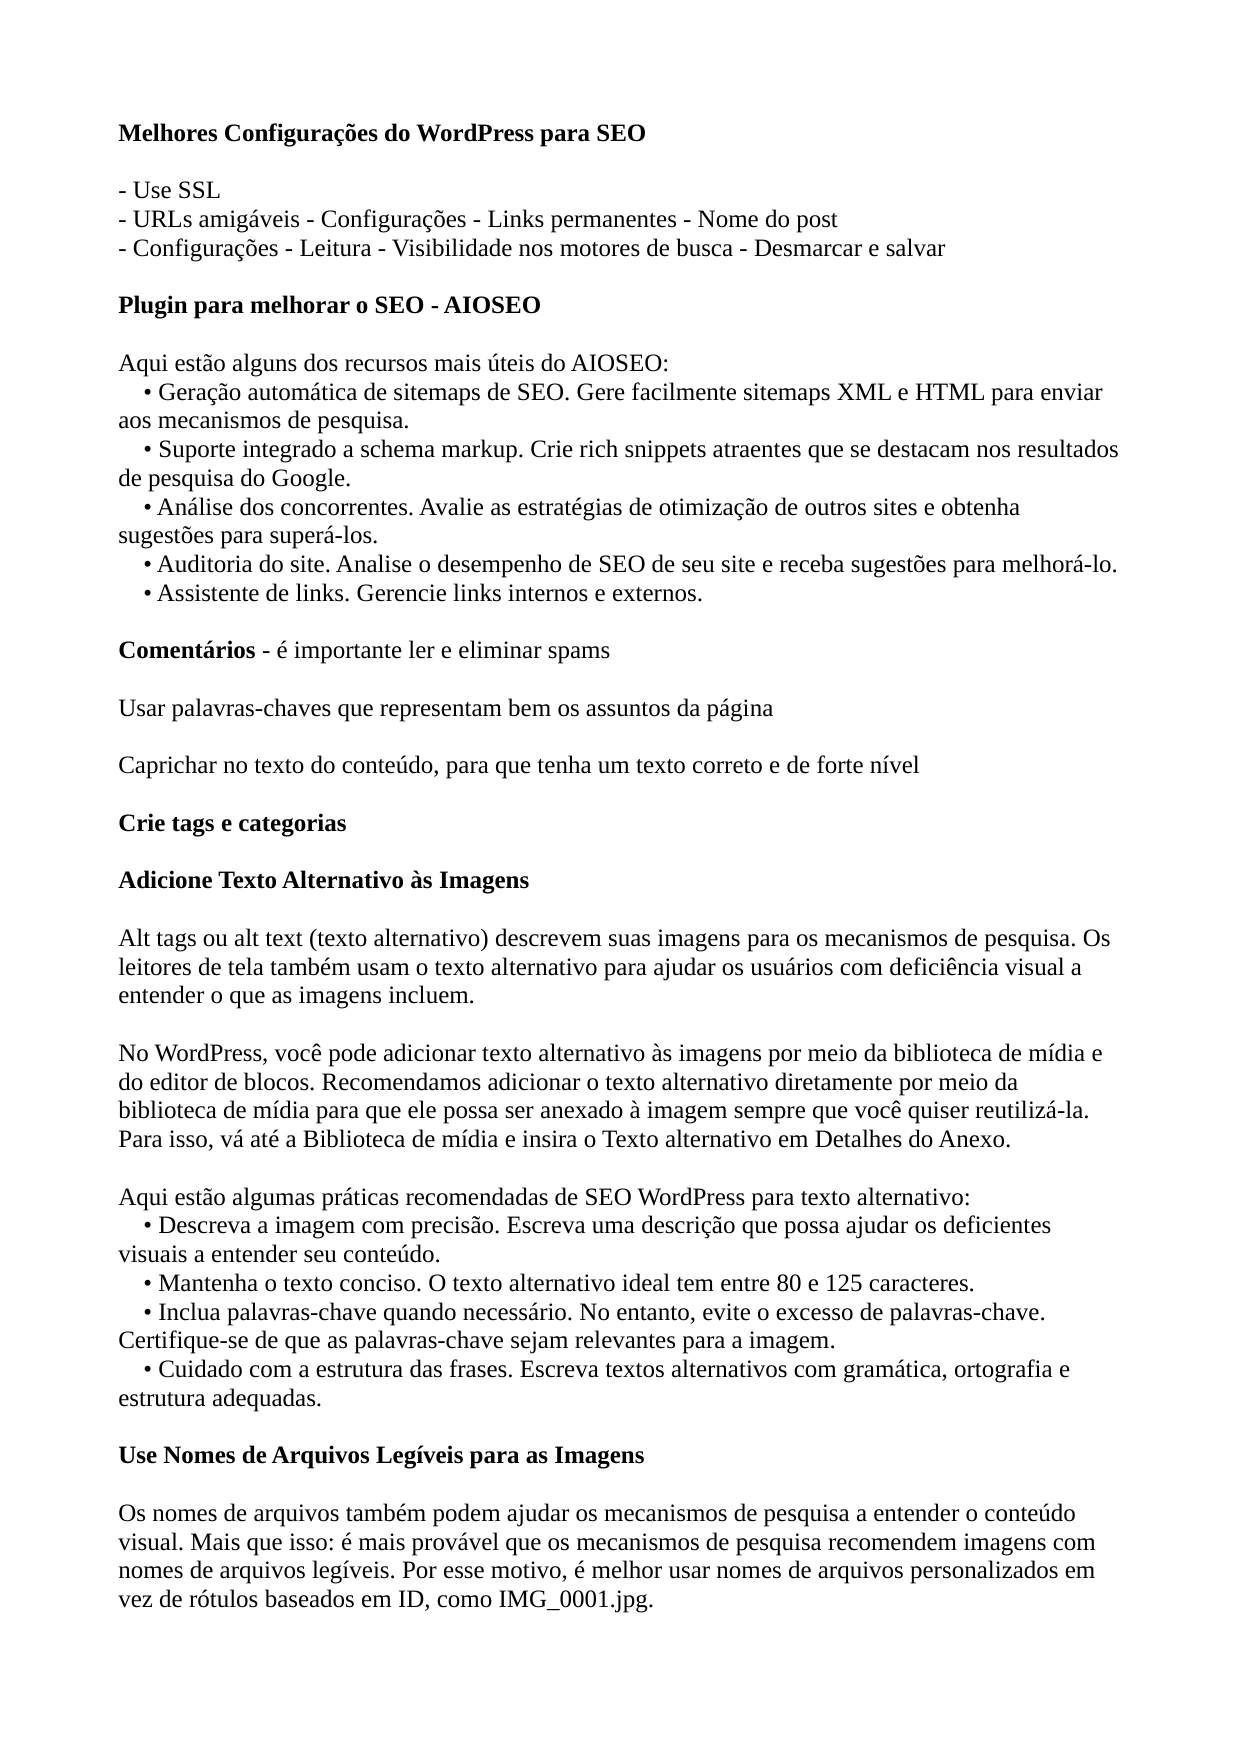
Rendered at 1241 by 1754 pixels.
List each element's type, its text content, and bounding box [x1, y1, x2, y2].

text - Configurações - Leitura - Visibilidade nos motores de busca - Desmarcar e salvar [118, 233, 1122, 262]
text • Suporte integrado a schema markup. Crie rich snippets atraentes que se destacam nos resultados de pesquisa do Google. [118, 434, 1122, 492]
text Aqui estão algumas práticas recomendadas de SEO WordPress para texto alternativo: [118, 1182, 1122, 1211]
text Plugin para melhorar o SEO - AIOSEO [118, 291, 1122, 319]
text Usar palavras-chaves que representam bem os assuntos da página [118, 693, 1122, 722]
text • Geração automática de sitemaps de SEO. Gere facilmente sitemaps XML e HTML para enviar aos mecanismos de pesquisa. [118, 377, 1122, 434]
text • Auditoria do site. Analise o desempenho de SEO de seu site e receba sugestões para melhorá-lo. [118, 549, 1122, 578]
text Alt tags ou alt text (texto alternativo) descrevem suas imagens para os mecanismos de pesquisa. Os leitores de tela também usam o texto alternativo para ajudar os usuários com deficiência visual a entender o que as imagens incluem. [118, 923, 1122, 1009]
text Os nomes de arquivos também podem ajudar os mecanismos de pesquisa a entender o conteúdo visual. Mais que isso: é mais provável que os mecanismos de pesquisa recomendem imagens com nomes de arquivos legíveis. Por esse motivo, é melhor usar nomes de arquivos personalizados em vez de rótulos baseados em ID, como IMG_0001.jpg. [118, 1498, 1122, 1613]
text Aqui estão alguns dos recursos mais úteis do AIOSEO: [118, 348, 1122, 377]
text - Use SSL [118, 176, 1122, 204]
text • Mantenha o texto conciso. O texto alternativo ideal tem entre 80 e 125 caracteres. [118, 1268, 1122, 1297]
text Crie tags e categorias [118, 808, 1122, 837]
text - URLs amigáveis - Configurações - Links permanentes - Nome do post [118, 204, 1122, 233]
text Melhores Configurações do WordPress para SEO [118, 118, 1122, 147]
text Adicione Texto Alternativo às Imagens [118, 866, 1122, 894]
text • Análise dos concorrentes. Avalie as estratégias de otimização de outros sites e obtenha sugestões para superá-los. [118, 492, 1122, 549]
text • Descreva a imagem com precisão. Escreva uma descrição que possa ajudar os deficientes visuais a entender seu conteúdo. [118, 1211, 1122, 1268]
text Para isso, vá até a Biblioteca de mídia e insira o Texto alternativo em Detalhes do Anexo. [118, 1124, 1122, 1153]
text • Inclua palavras-chave quando necessário. No entanto, evite o excesso de palavras-chave. Certifique-se de que as palavras-chave sejam relevantes para a imagem. [118, 1297, 1122, 1354]
text • Assistente de links. Gerencie links internos e externos. [118, 578, 1122, 607]
text No WordPress, você pode adicionar texto alternativo às imagens por meio da biblioteca de mídia e do editor de blocos. Recomendamos adicionar o texto alternativo diretamente por meio da biblioteca de mídia para que ele possa ser anexado à imagem sempre que você quiser reutilizá-la. [118, 1038, 1122, 1124]
text • Cuidado com a estrutura das frases. Escreva textos alternativos com gramática, ortografia e estrutura adequadas. [118, 1354, 1122, 1412]
text Use Nomes de Arquivos Legíveis para as Imagens [118, 1441, 1122, 1469]
text Caprichar no texto do conteúdo, para que tenha um texto correto e de forte nível [118, 751, 1122, 779]
text Comentários - é importante ler e eliminar spams [118, 636, 1122, 664]
